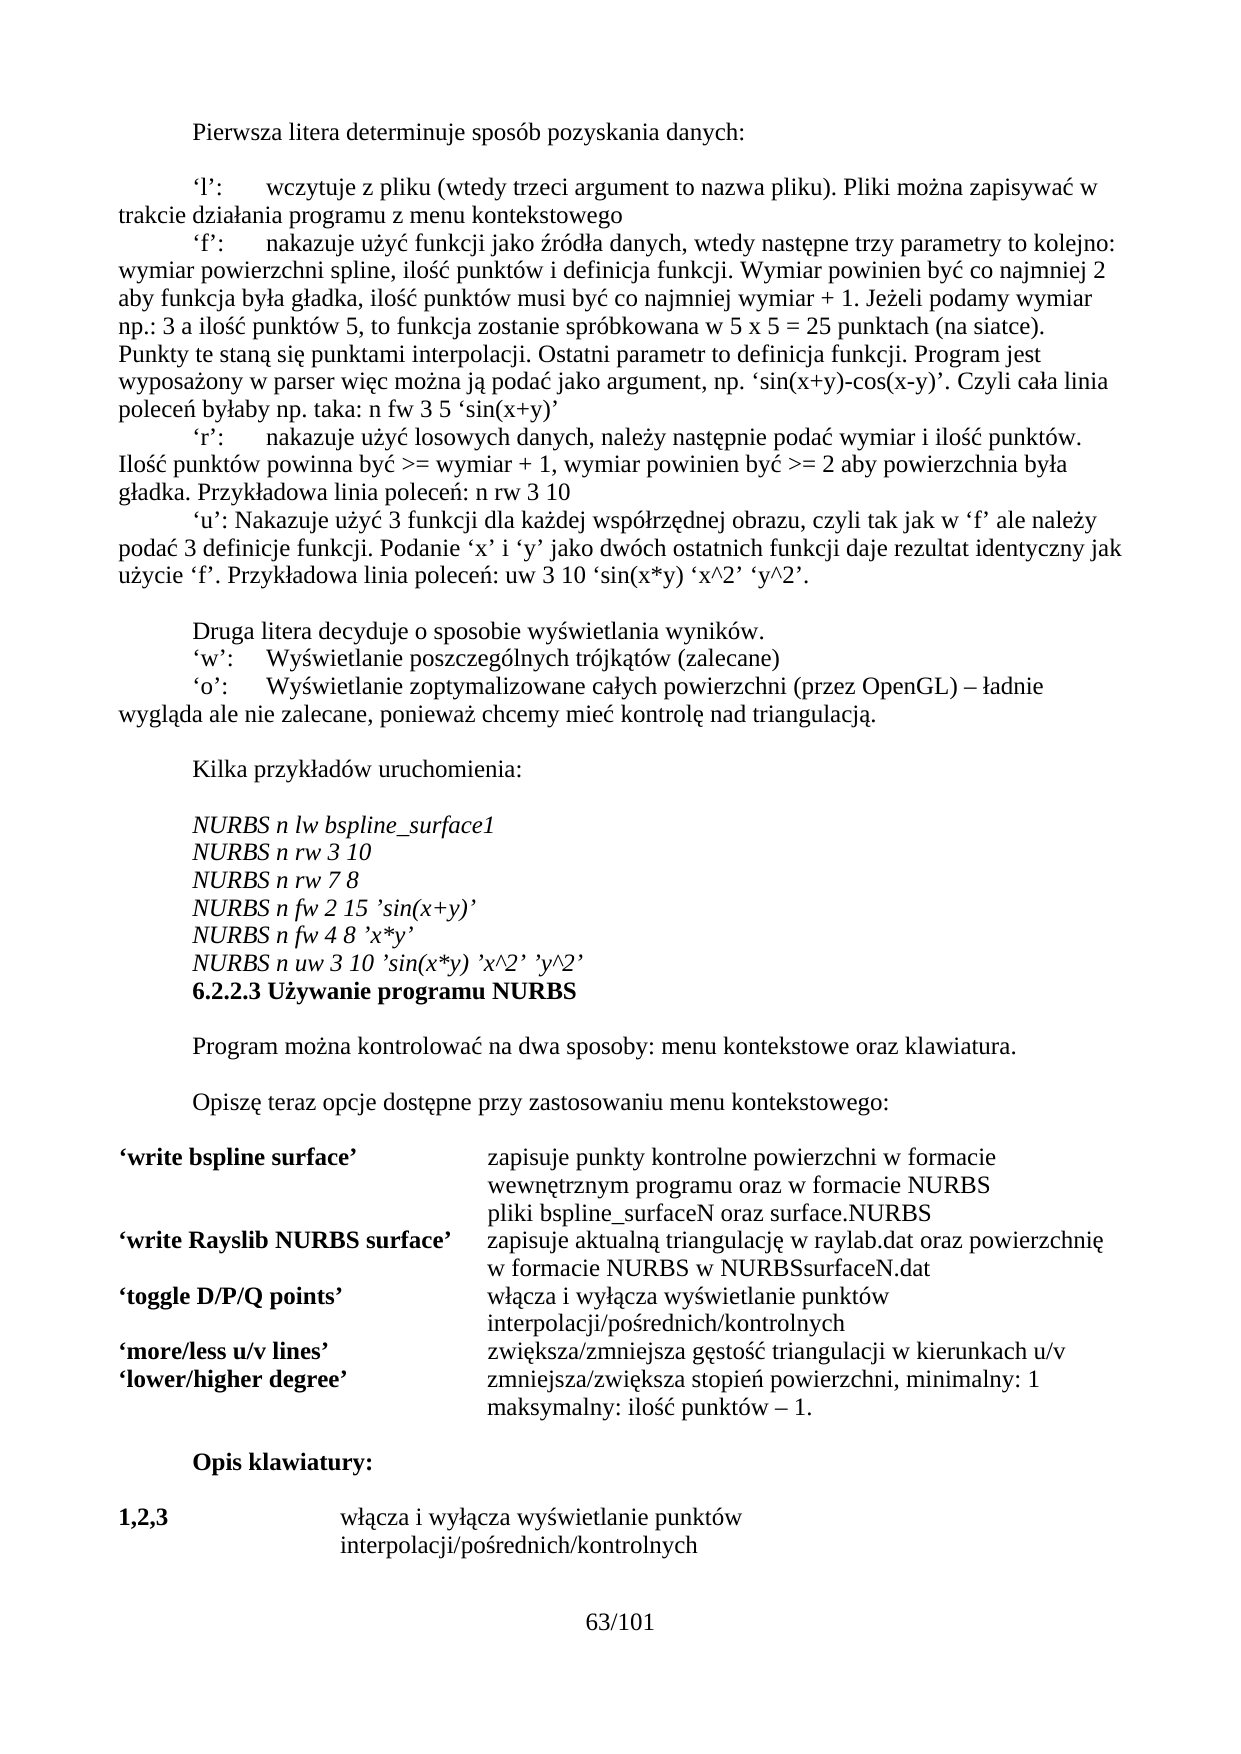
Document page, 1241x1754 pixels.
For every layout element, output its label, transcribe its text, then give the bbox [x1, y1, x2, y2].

text 6.2.2.3 Używanie programu NURBS [118, 977, 1122, 1005]
text NURBS n fw 4 8 ’x*y’ [118, 922, 1122, 949]
text ‘lower/higher degree’ zmniejsza/zwiększa stopień powierzchni, minimalny: 1 maksymalny: ilość punktów – 1. [118, 1365, 1122, 1420]
text NURBS n uw 3 10 ’sin(x*y) ’x^2’ ’y^2’ [118, 949, 1122, 977]
text ‘write Rayslib NURBS surface’ zapisuje aktualną triangulację w raylab.dat oraz powierzchnię w formacie NURBS w NURBSsurfaceN.dat [118, 1226, 1122, 1282]
text ‘o’: Wyświetlanie zoptymalizowane całych powierzchni (przez OpenGL) – ładnie wygląda ale nie zalecane, ponieważ chcemy mieć kontrolę nad triangulacją. [118, 672, 1122, 728]
text ‘w’: Wyświetlanie poszczególnych trójkątów (zalecane) [118, 644, 1122, 672]
text Kilka przykładów uruchomienia: [118, 755, 1122, 783]
text ‘more/less u/v lines’ zwiększa/zmniejsza gęstość triangulacji w kierunkach u/v [118, 1337, 1122, 1365]
text Program można kontrolować na dwa sposoby: menu kontekstowe oraz klawiatura. [118, 1032, 1122, 1060]
text ‘toggle D/P/Q points’ włącza i wyłącza wyświetlanie punktów interpolacji/pośrednich/kontrolnych [118, 1282, 1122, 1337]
text ‘l’: wczytuje z pliku (wtedy trzeci argument to nazwa pliku). Pliki można zapisywać w trakcie działania programu z menu kontekstowego [118, 173, 1122, 229]
text ‘f’: nakazuje użyć funkcji jako źródła danych, wtedy następne trzy parametry to kolejno: wymiar powierzchni spline, ilość punktów i definicja funkcji. Wymiar powinien być co najmniej 2 aby funkcja była gładka, ilość punktów musi być co najmniej wymiar + 1. Jeżeli podamy wymiar np.: 3 a ilość punktów 5, to funkcja zostanie spróbkowana w 5 x 5 = 25 punktach (na siatce). Punkty te staną się punktami interpolacji. Ostatni parametr to definicja funkcji. Program jest wyposażony w parser więc można ją podać jako argument, np. ‘sin(x+y)-cos(x-y)’. Czyli cała linia poleceń byłaby np. taka: n fw 3 5 ‘sin(x+y)’ [118, 229, 1122, 423]
text NURBS n lw bspline_surface1 [118, 811, 1122, 838]
text NURBS n fw 2 15 ’sin(x+y)’ [118, 894, 1122, 922]
text Druga litera decyduje o sposobie wyświetlania wyników. [118, 617, 1122, 644]
text Opis klawiatury: [118, 1448, 1122, 1476]
text ‘u’: Nakazuje użyć 3 funkcji dla każdej współrzędnej obrazu, czyli tak jak w ‘f’ ale należy podać 3 definicje funkcji. Podanie ‘x’ i ‘y’ jako dwóch ostatnich funkcji daje rezultat identyczny jak użycie ‘f’. Przykładowa linia poleceń: uw 3 10 ‘sin(x*y) ‘x^2’ ‘y^2’. [118, 506, 1122, 589]
text ‘write bspline surface’ zapisuje punkty kontrolne powierzchni w formacie wewnętrznym programu oraz w formacie NURBS [119, 1143, 1122, 1199]
text NURBS n rw 7 8 [118, 866, 1122, 894]
text NURBS n rw 3 10 [118, 838, 1122, 866]
text pliki bspline_surfaceN oraz surface.NURBS [119, 1199, 1122, 1226]
text Opiszę teraz opcje dostępne przy zastosowaniu menu kontekstowego: [118, 1088, 1122, 1116]
text Pierwsza litera determinuje sposób pozyskania danych: [118, 118, 1122, 146]
text 1,2,3 włącza i wyłącza wyświetlanie punktów interpolacji/pośrednich/kontrolnych [118, 1503, 1122, 1559]
text ‘r’: nakazuje użyć losowych danych, należy następnie podać wymiar i ilość punktów. Ilość punktów powinna być >= wymiar + 1, wymiar powinien być >= 2 aby powierzchnia była gładka. Przykładowa linia poleceń: n rw 3 10 [118, 423, 1122, 506]
